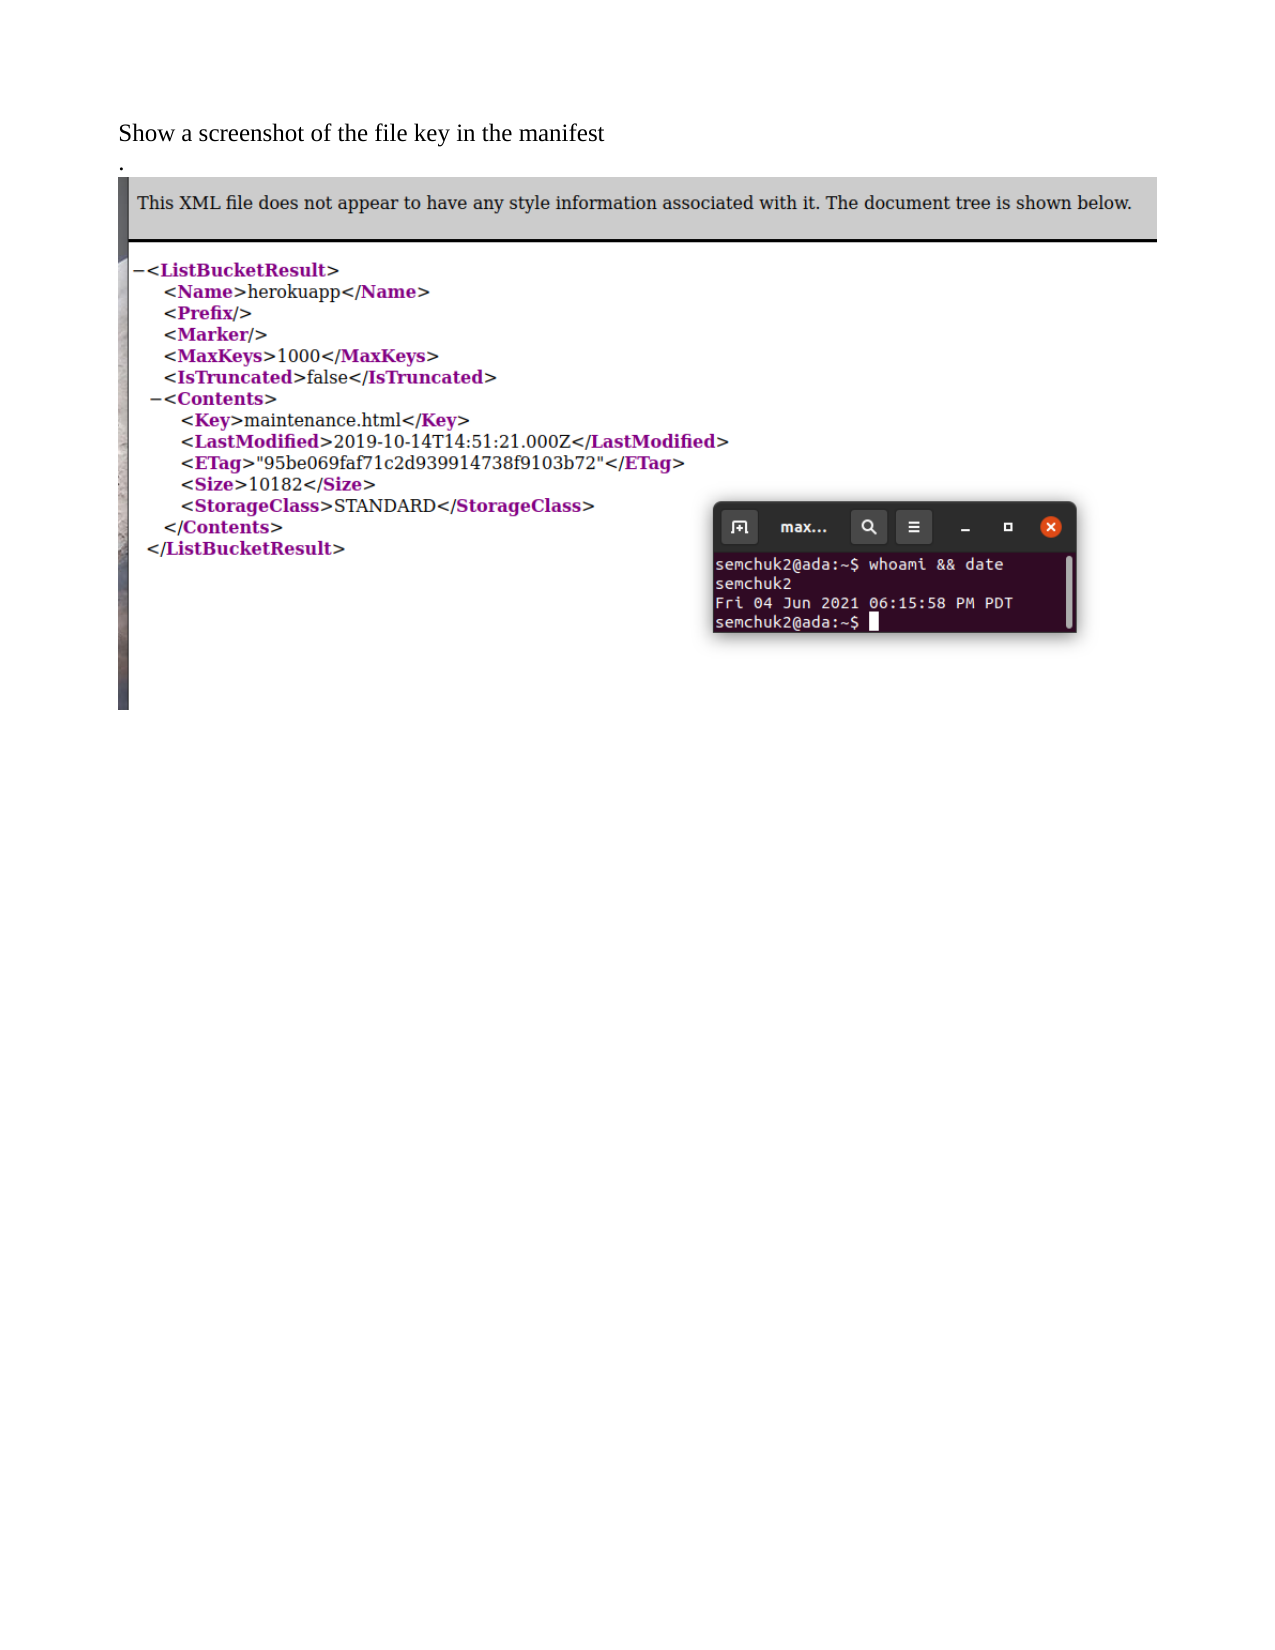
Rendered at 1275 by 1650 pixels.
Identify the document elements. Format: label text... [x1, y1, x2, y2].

text Show a screenshot of the file key in the manifest [118, 118, 1157, 147]
picture [118, 177, 1157, 710]
text . [118, 147, 1157, 176]
